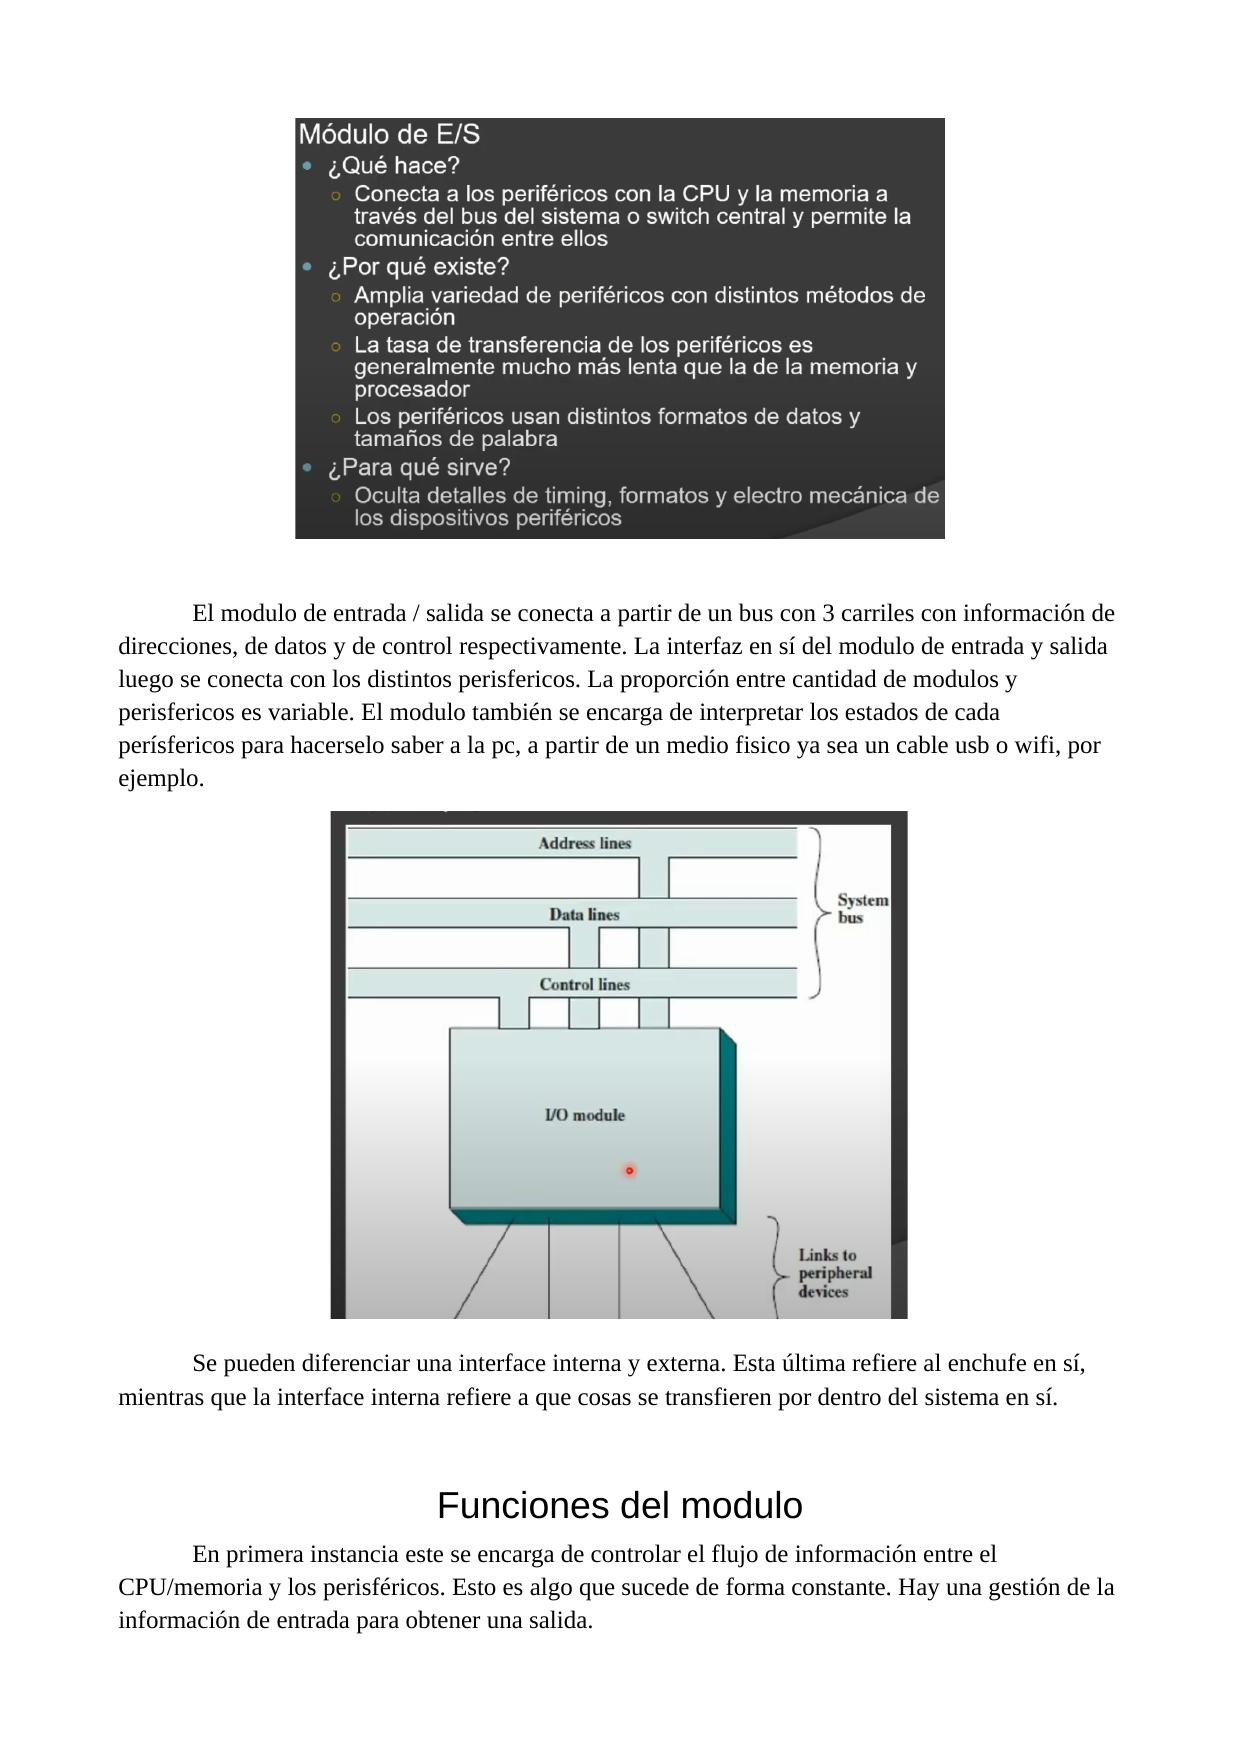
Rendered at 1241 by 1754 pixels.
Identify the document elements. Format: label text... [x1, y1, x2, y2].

text El modulo de entrada / salida se conecta a partir de un bus con 3 carriles con información de direcciones, de datos y de control respectivamente. La interfaz en sí del modulo de entrada y salida luego se conecta con los distintos perisfericos. La proporción entre cantidad de modulos y perisfericos es variable. El modulo también se encarga de interpretar los estados de cada perísfericos para hacerselo saber a la pc, a partir de un medio fisico ya sea un cable usb o wifi, por ejemplo. [118, 598, 1122, 792]
subtitle Funciones del modulo [118, 1483, 1122, 1526]
text Se pueden diferenciar una interface interna y externa. Esta última refiere al enchufe en sí, mientras que la interface interna refiere a que cosas se transfieren por dentro del sistema en sí. [118, 1348, 1122, 1410]
picture [330, 811, 908, 1319]
text En primera instancia este se encarga de controlar el flujo de información entre el CPU/memoria y los perisféricos. Esto es algo que sucede de forma constante. Hay una gestión de la información de entrada para obtener una salida. [118, 1539, 1122, 1633]
picture [295, 118, 945, 539]
